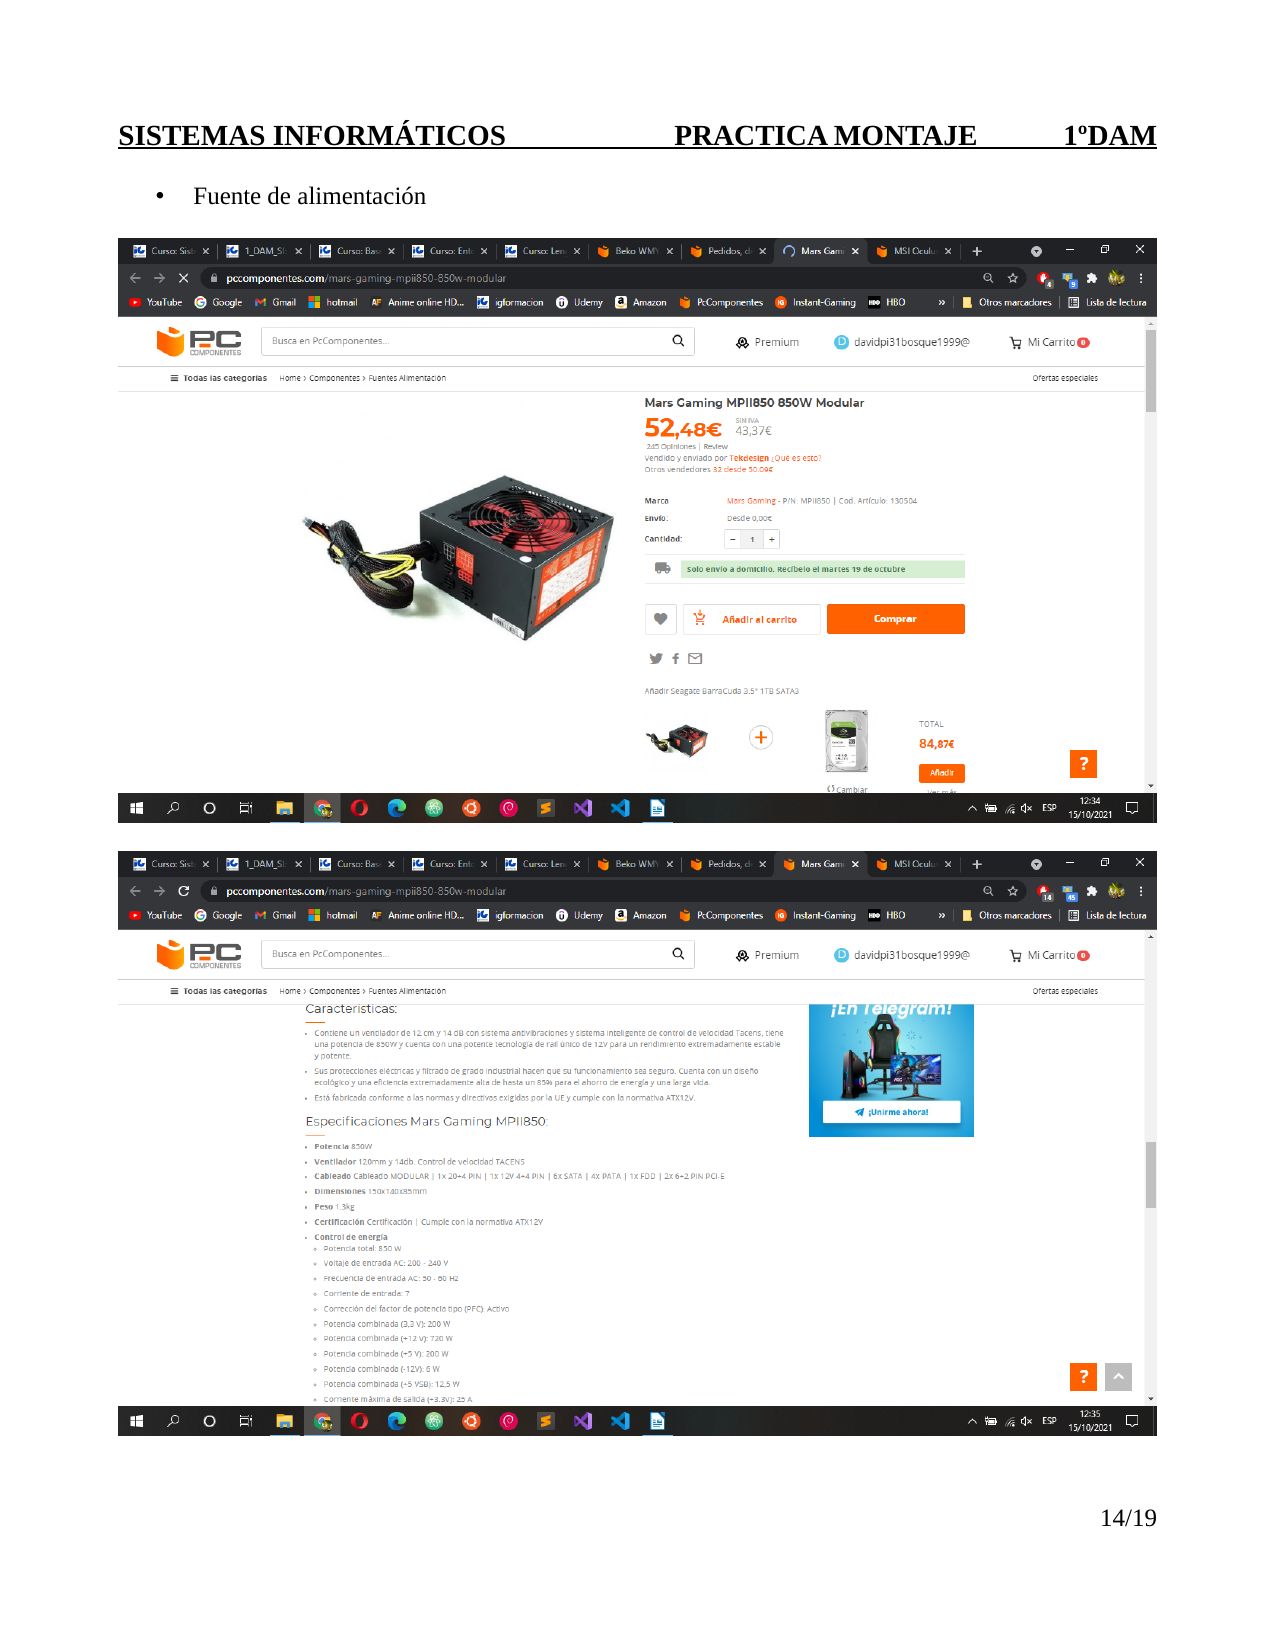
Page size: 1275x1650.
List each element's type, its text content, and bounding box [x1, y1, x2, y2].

list Fuente de alimentación [156, 181, 1157, 210]
picture [118, 238, 1157, 823]
picture [118, 851, 1157, 1436]
